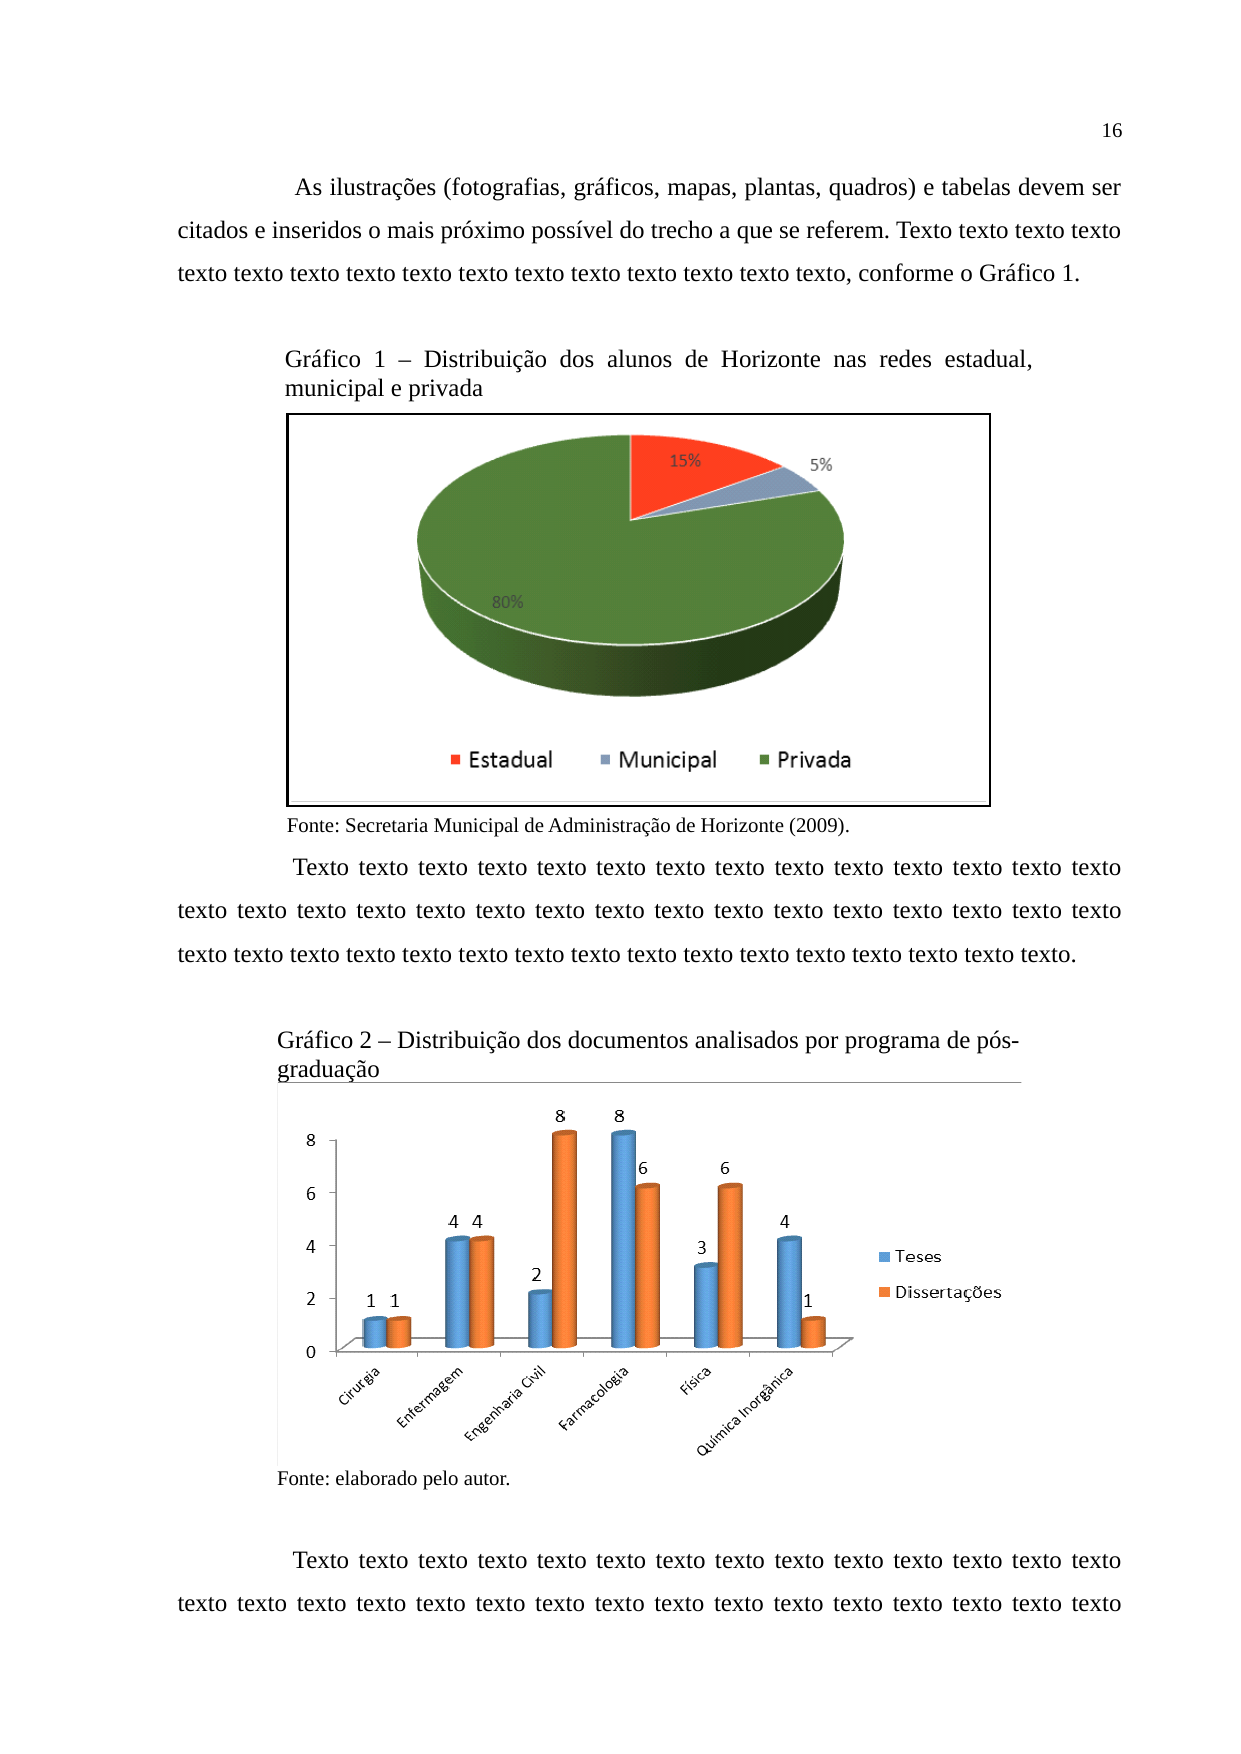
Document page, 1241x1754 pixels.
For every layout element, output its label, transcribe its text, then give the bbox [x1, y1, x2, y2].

text Gráfico 1 – Distribuição dos alunos de Horizonte nas redes estadual, municipal e privada [284, 344, 1034, 402]
text Gráfico 2 – Distribuição dos documentos analisados por programa de pós-graduação [277, 1025, 1022, 1082]
text Fonte: Secretaria Municipal de Administração de Horizonte (2009). [287, 402, 1122, 838]
text Texto texto texto texto texto texto texto texto texto texto texto texto texto texto texto texto texto texto texto texto texto texto texto texto texto texto texto texto texto texto texto texto texto texto texto texto texto texto texto texto texto texto texto texto texto texto. [177, 852, 1122, 967]
text Fonte: elaborado pelo autor. [277, 1082, 1122, 1489]
text As ilustrações (fotografias, gráficos, mapas, plantas, quadros) e tabelas devem ser citados e inseridos o mais próximo possível do trecho a que se referem. Texto texto texto texto texto texto texto texto texto texto texto texto texto texto texto texto, conforme o Gráfico 1. [177, 172, 1122, 287]
text Texto texto texto texto texto texto texto texto texto texto texto texto texto texto texto texto texto texto texto texto texto texto texto texto texto texto texto texto texto texto [177, 1545, 1122, 1617]
